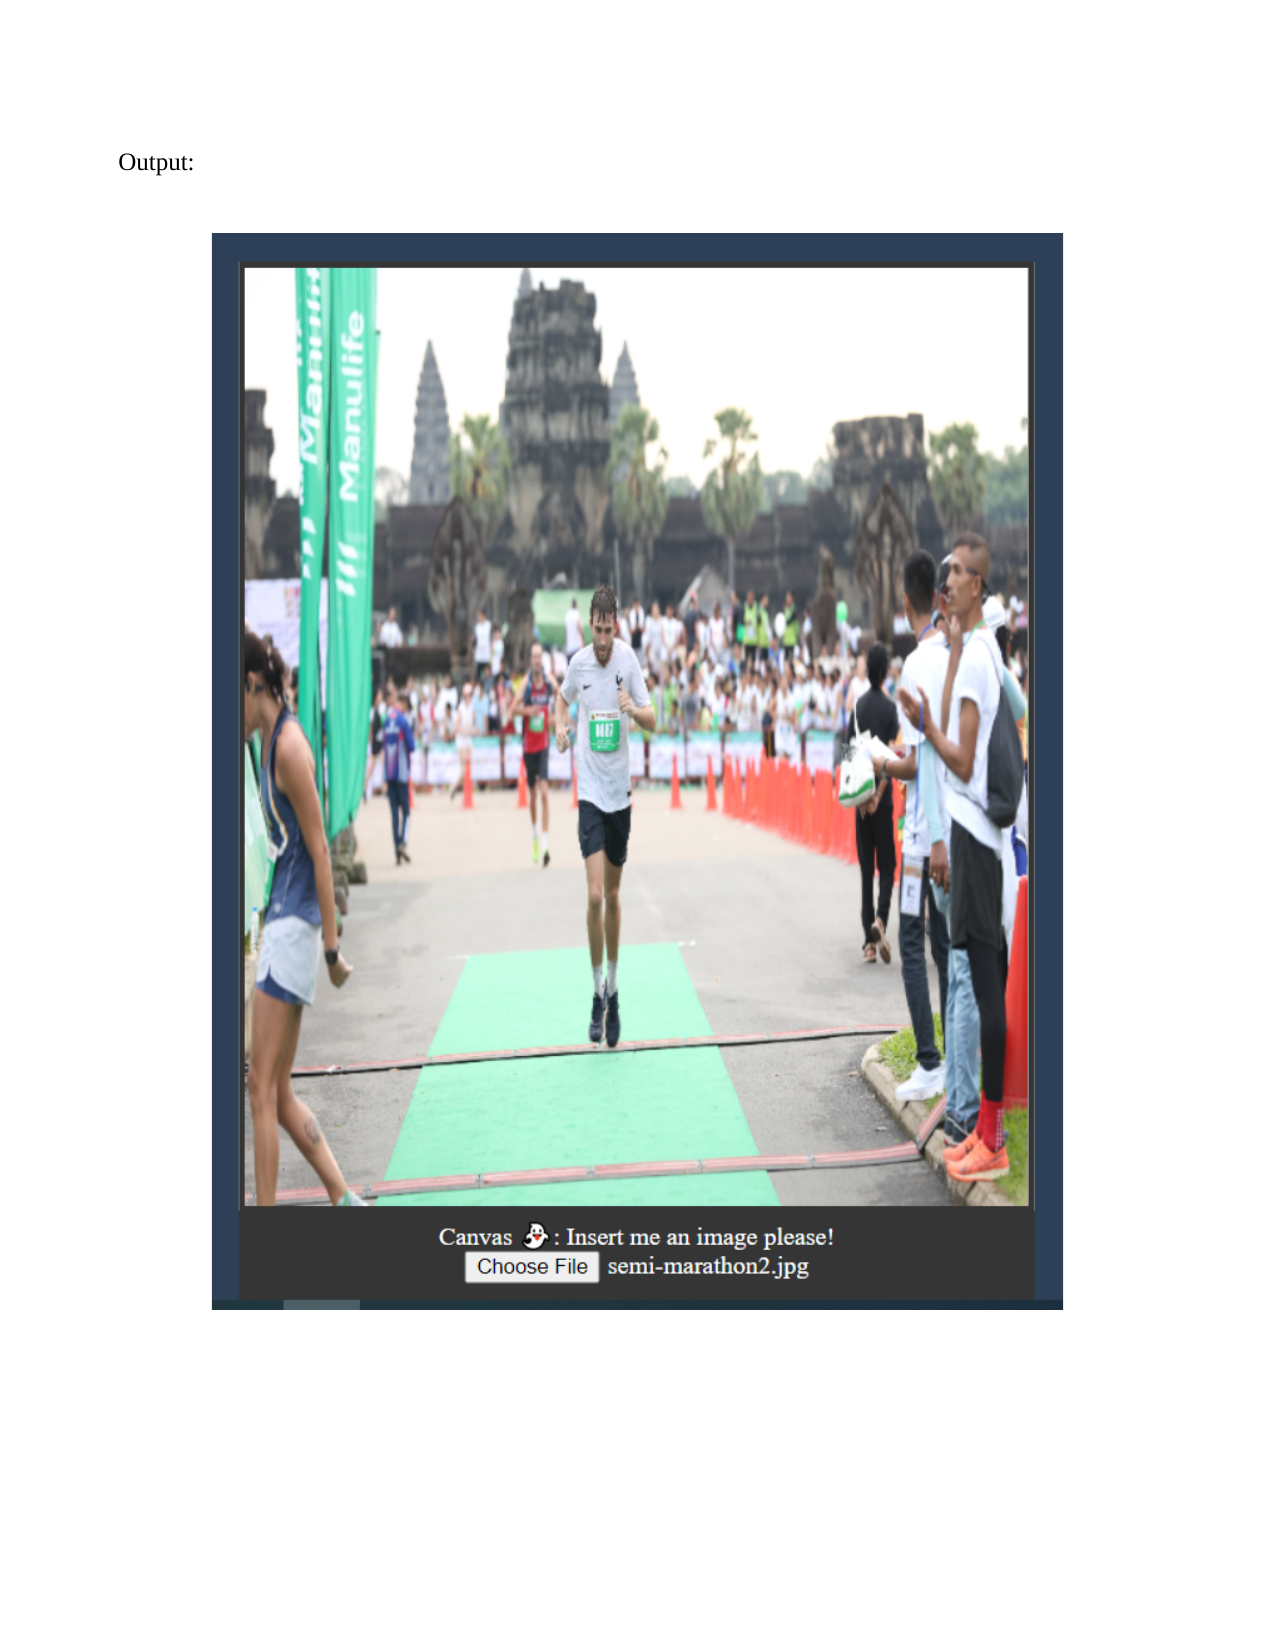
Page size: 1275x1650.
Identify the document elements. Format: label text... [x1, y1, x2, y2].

picture [211, 233, 1064, 1310]
text Output: [118, 147, 1157, 176]
